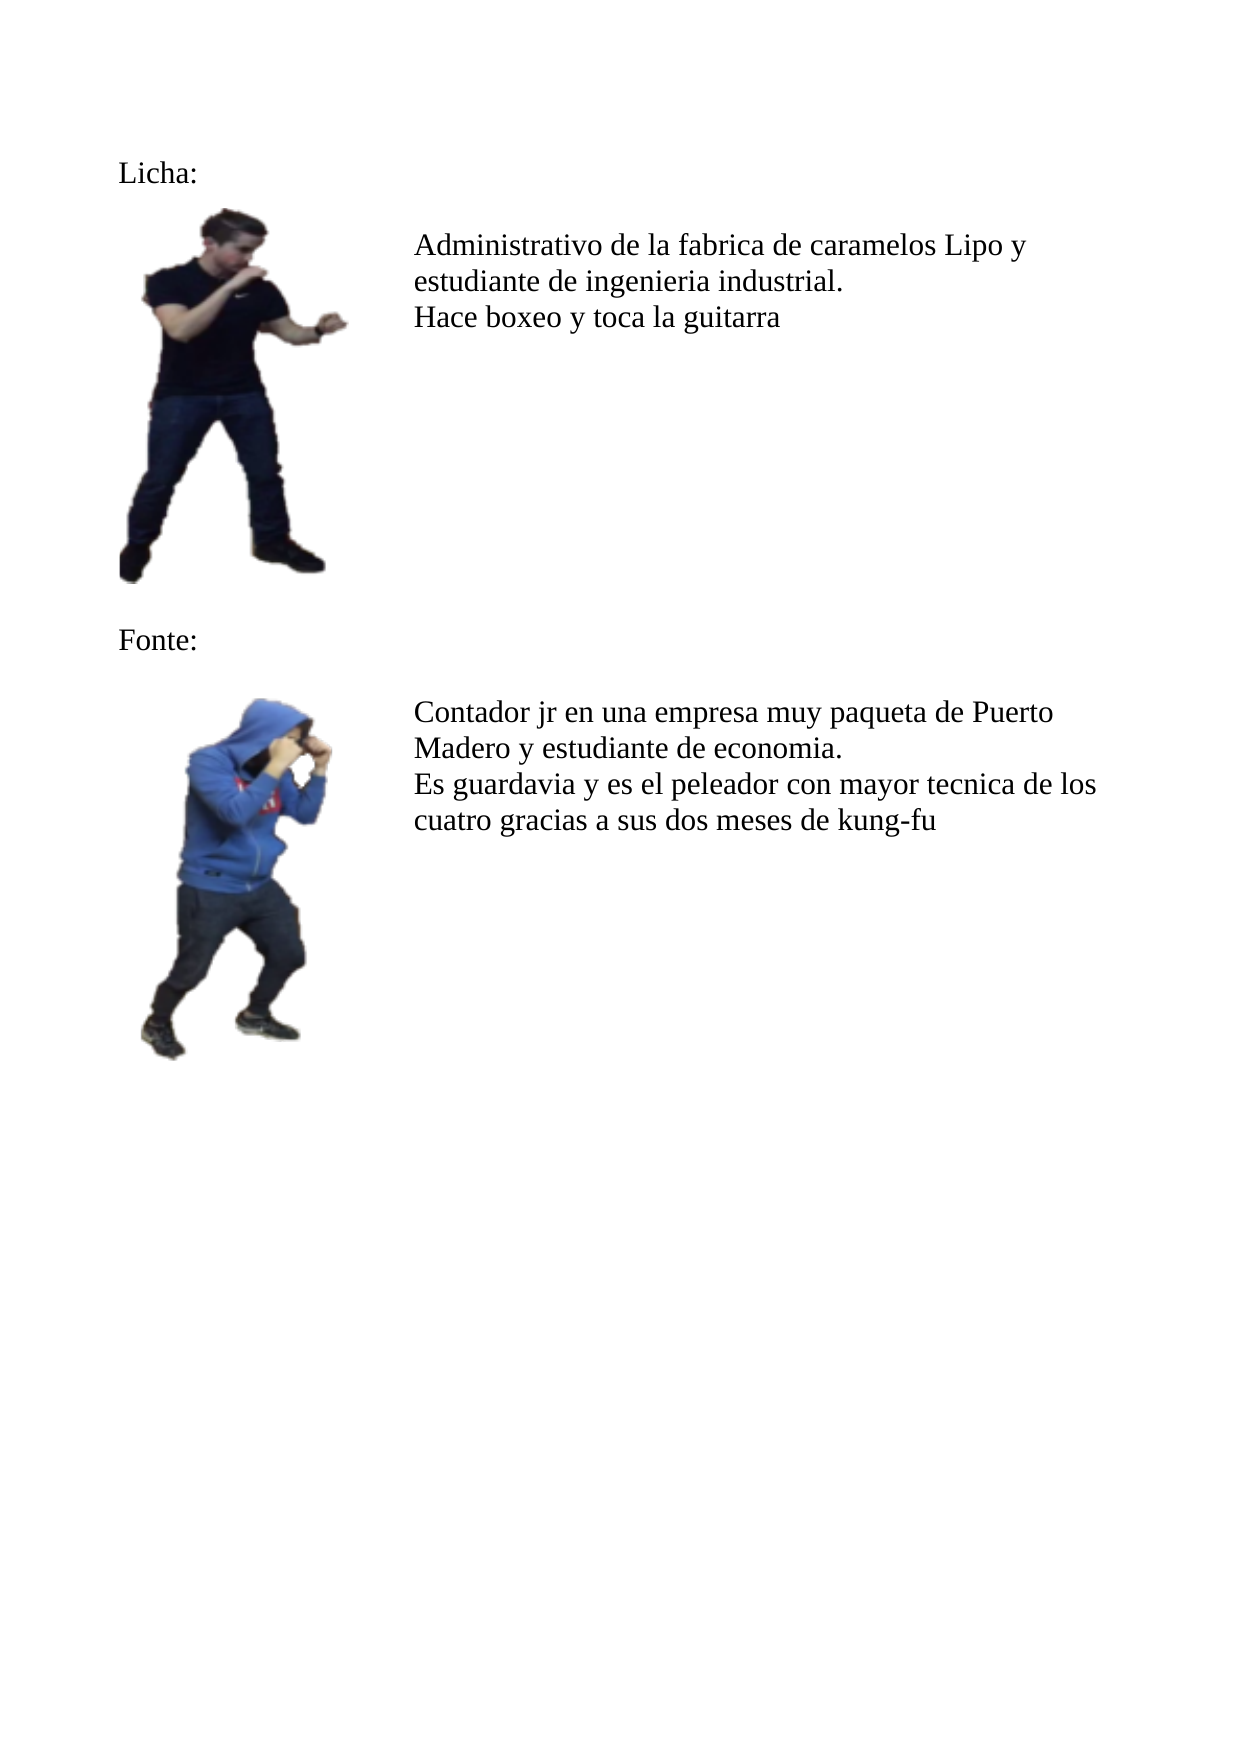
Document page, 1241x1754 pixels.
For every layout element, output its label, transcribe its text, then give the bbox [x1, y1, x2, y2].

text Fonte: [118, 621, 1122, 657]
text Licha: [118, 154, 1122, 190]
picture [119, 208, 349, 584]
text Hace boxeo y toca la guitarra [349, 298, 1122, 334]
text Contador jr en una empresa muy paqueta de Puerto Madero y estudiante de economia. [351, 693, 1122, 765]
picture [121, 690, 351, 1065]
text Es guardavia y es el peleador con mayor tecnica de los cuatro gracias a sus dos meses de kung-fu [351, 765, 1122, 837]
text Administrativo de la fabrica de caramelos Lipo y estudiante de ingenieria industrial. [349, 226, 1122, 298]
